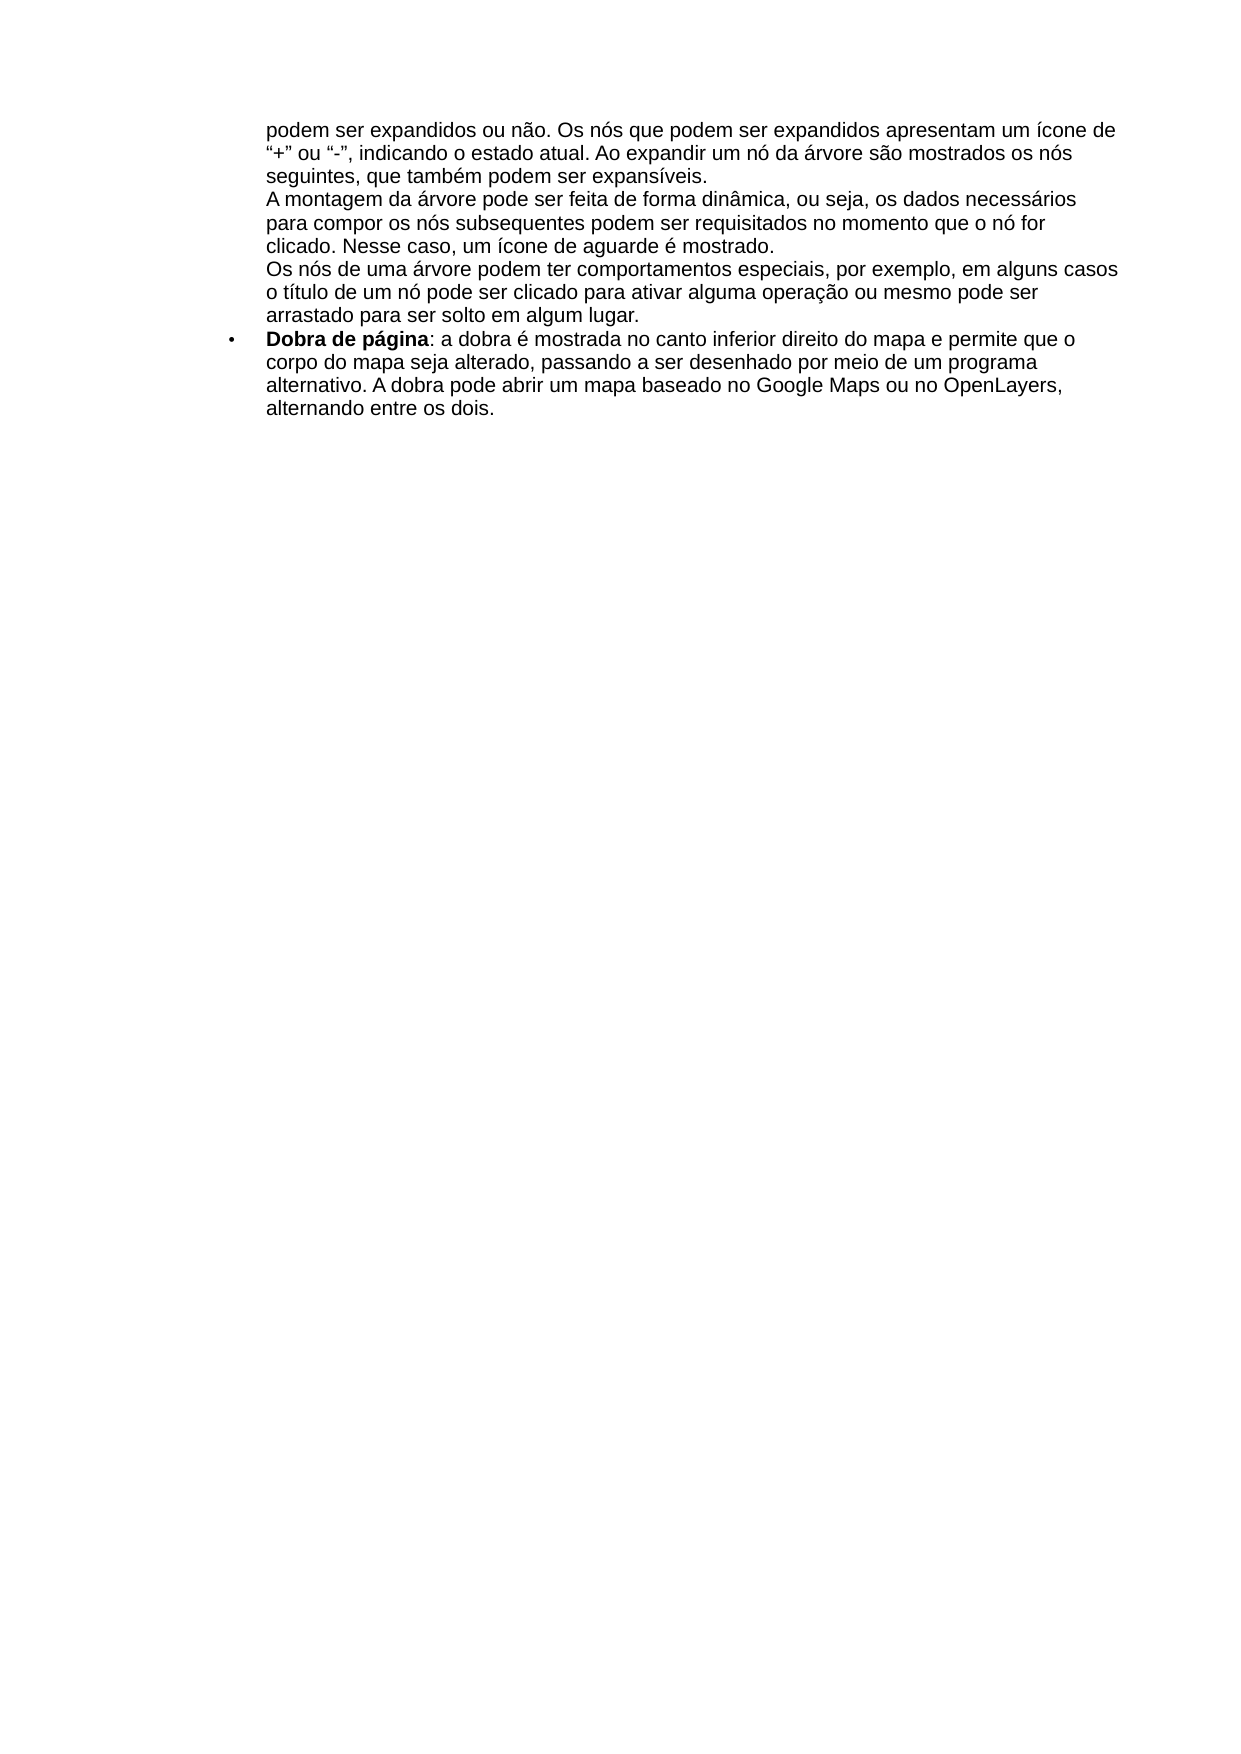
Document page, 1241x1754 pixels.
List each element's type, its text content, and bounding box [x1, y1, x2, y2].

list podem ser expandidos ou não. Os nós que podem ser expandidos apresentam um ícone de “+” ou “-”, indicando o estado atual. Ao expandir um nó da árvore são mostrados os nós seguintes, que também podem ser expansíveis. [228, 118, 1122, 188]
list Os nós de uma árvore podem ter comportamentos especiais, por exemplo, em alguns casos o título de um nó pode ser clicado para ativar alguma operação ou mesmo pode ser arrastado para ser solto em algum lugar. [228, 257, 1122, 327]
list Dobra de página: a dobra é mostrada no canto inferior direito do mapa e permite que o corpo do mapa seja alterado, passando a ser desenhado por meio de um programa alternativo. A dobra pode abrir um mapa baseado no Google Maps ou no OpenLayers, alternando entre os dois. [228, 327, 1122, 420]
list A montagem da árvore pode ser feita de forma dinâmica, ou seja, os dados necessários para compor os nós subsequentes podem ser requisitados no momento que o nó for clicado. Nesse caso, um ícone de aguarde é mostrado. [228, 188, 1122, 257]
